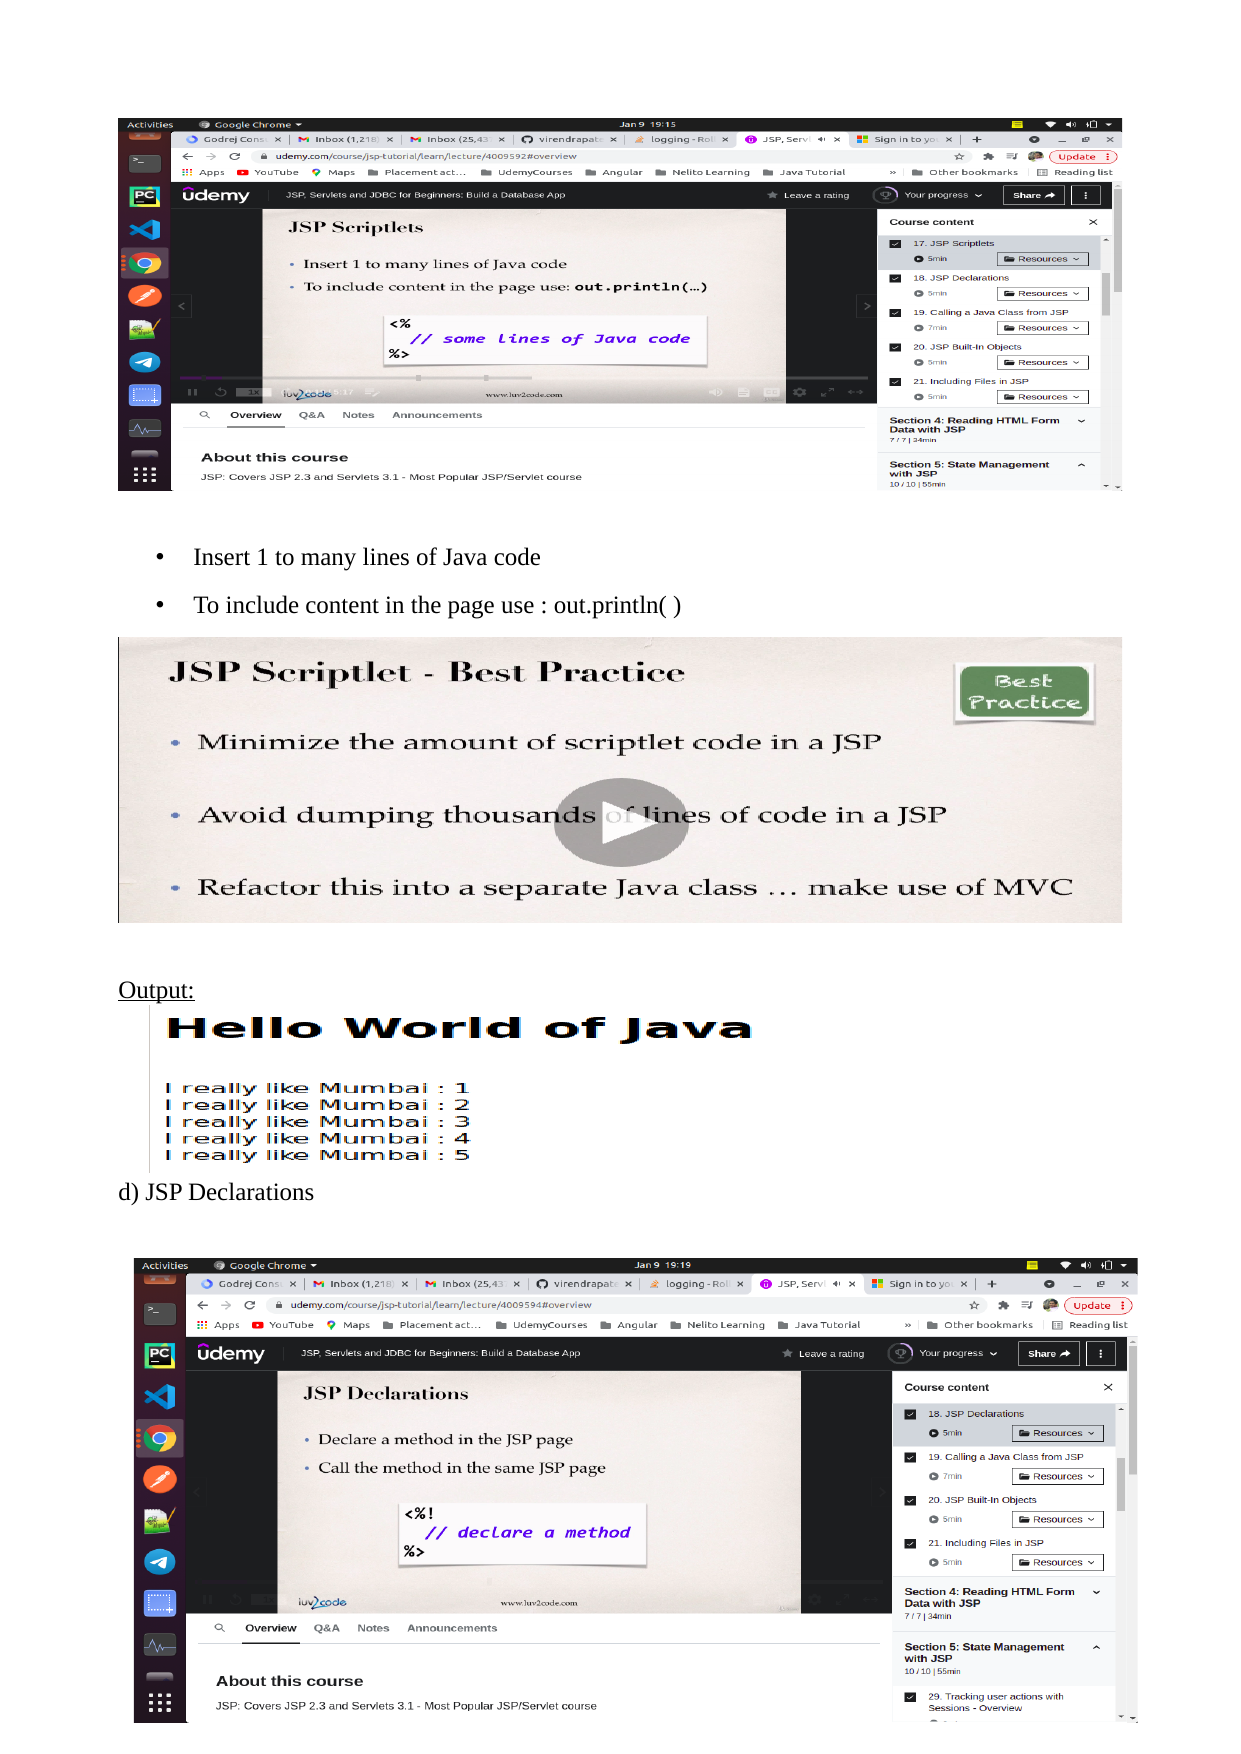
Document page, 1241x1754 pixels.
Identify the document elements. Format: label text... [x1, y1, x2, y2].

text d) JSP Declarations [118, 1022, 1122, 1206]
picture [133, 1258, 1138, 1723]
list To include content in the page use : out.println( ) [156, 590, 1122, 619]
list Insert 1 to many lines of Java code [156, 542, 1122, 571]
text Output: [118, 975, 1122, 1003]
picture [118, 118, 1123, 491]
picture [149, 1005, 1092, 1173]
picture [118, 637, 1123, 923]
